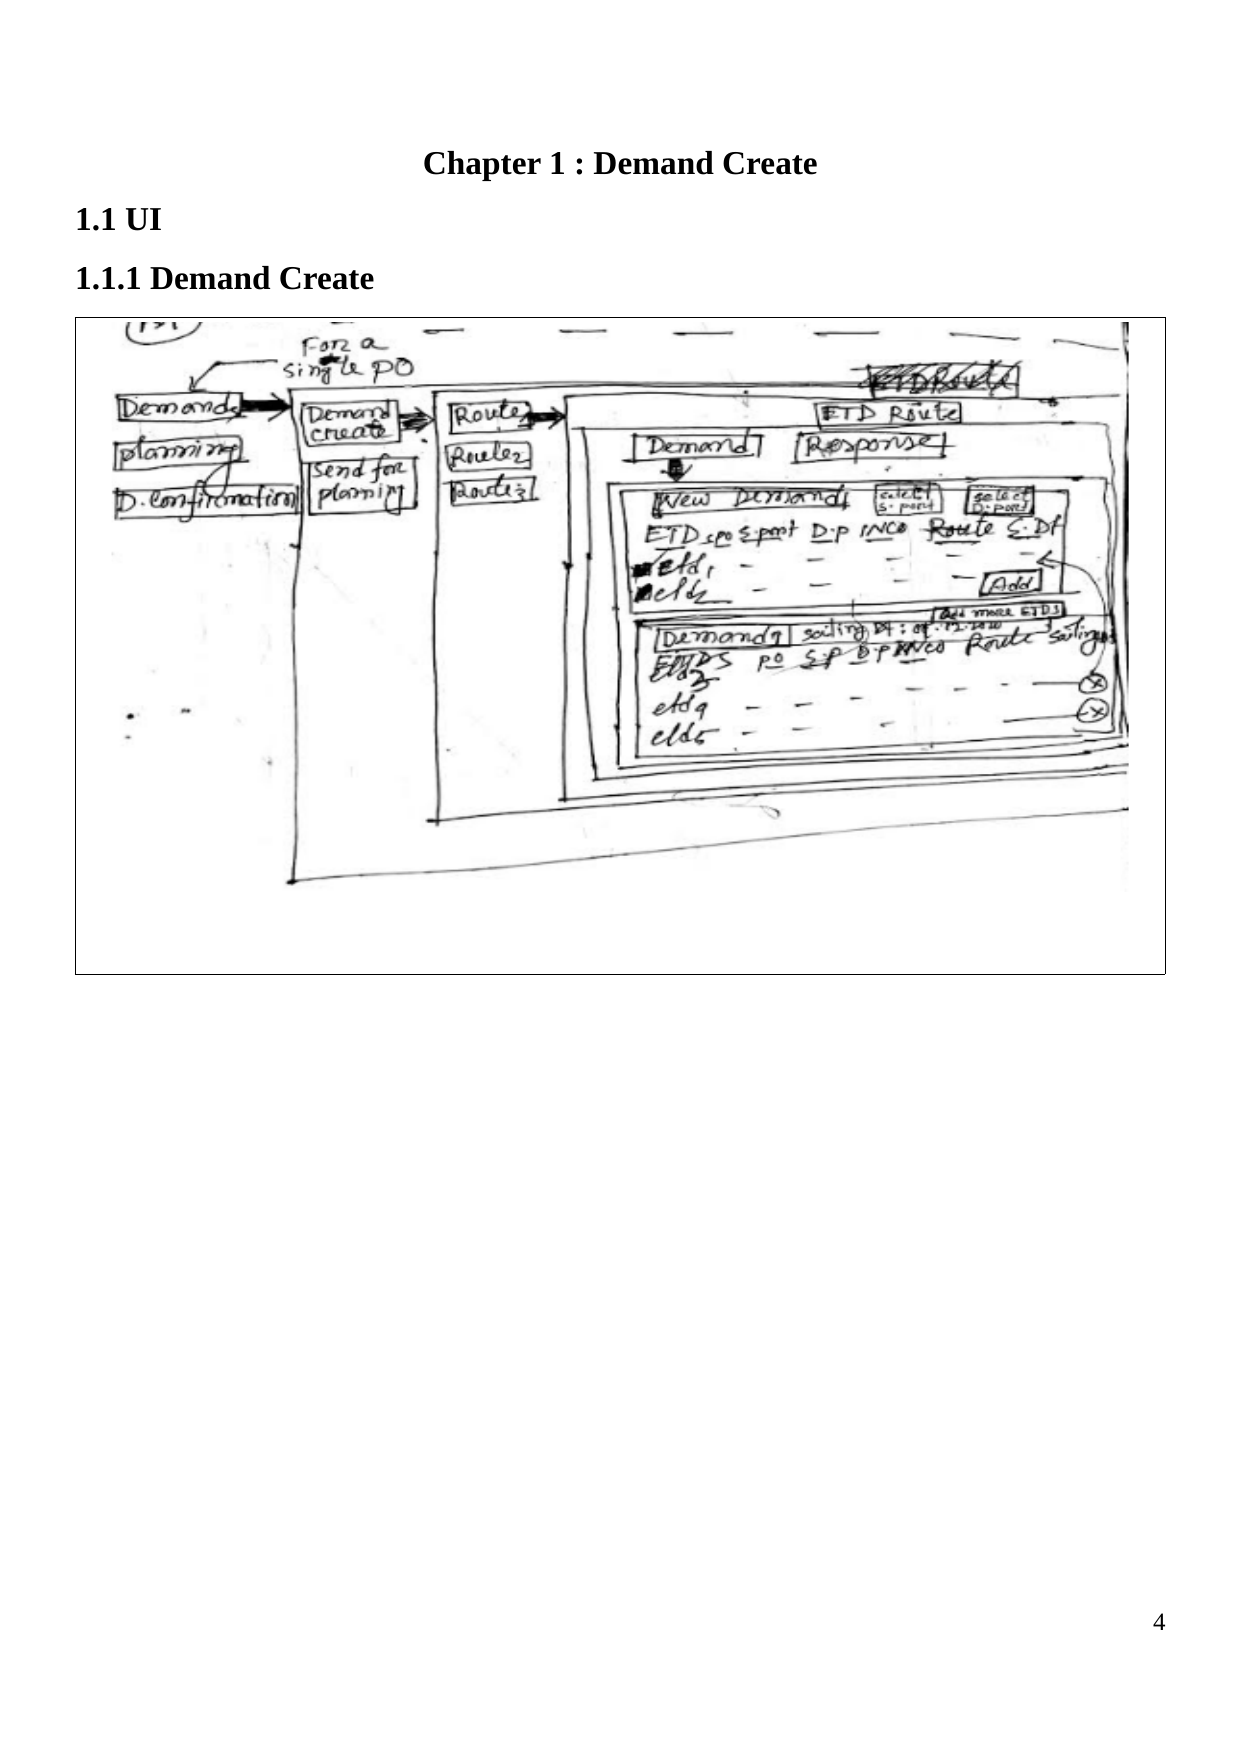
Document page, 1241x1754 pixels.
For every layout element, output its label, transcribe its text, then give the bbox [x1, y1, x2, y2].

picture [111, 322, 1129, 892]
subtitle Chapter 1 : Demand Create [75, 143, 1165, 181]
text 1.1.1 Demand Create [75, 258, 1165, 297]
table_header [76, 318, 1165, 974]
text 1.1 UI [75, 200, 1165, 238]
